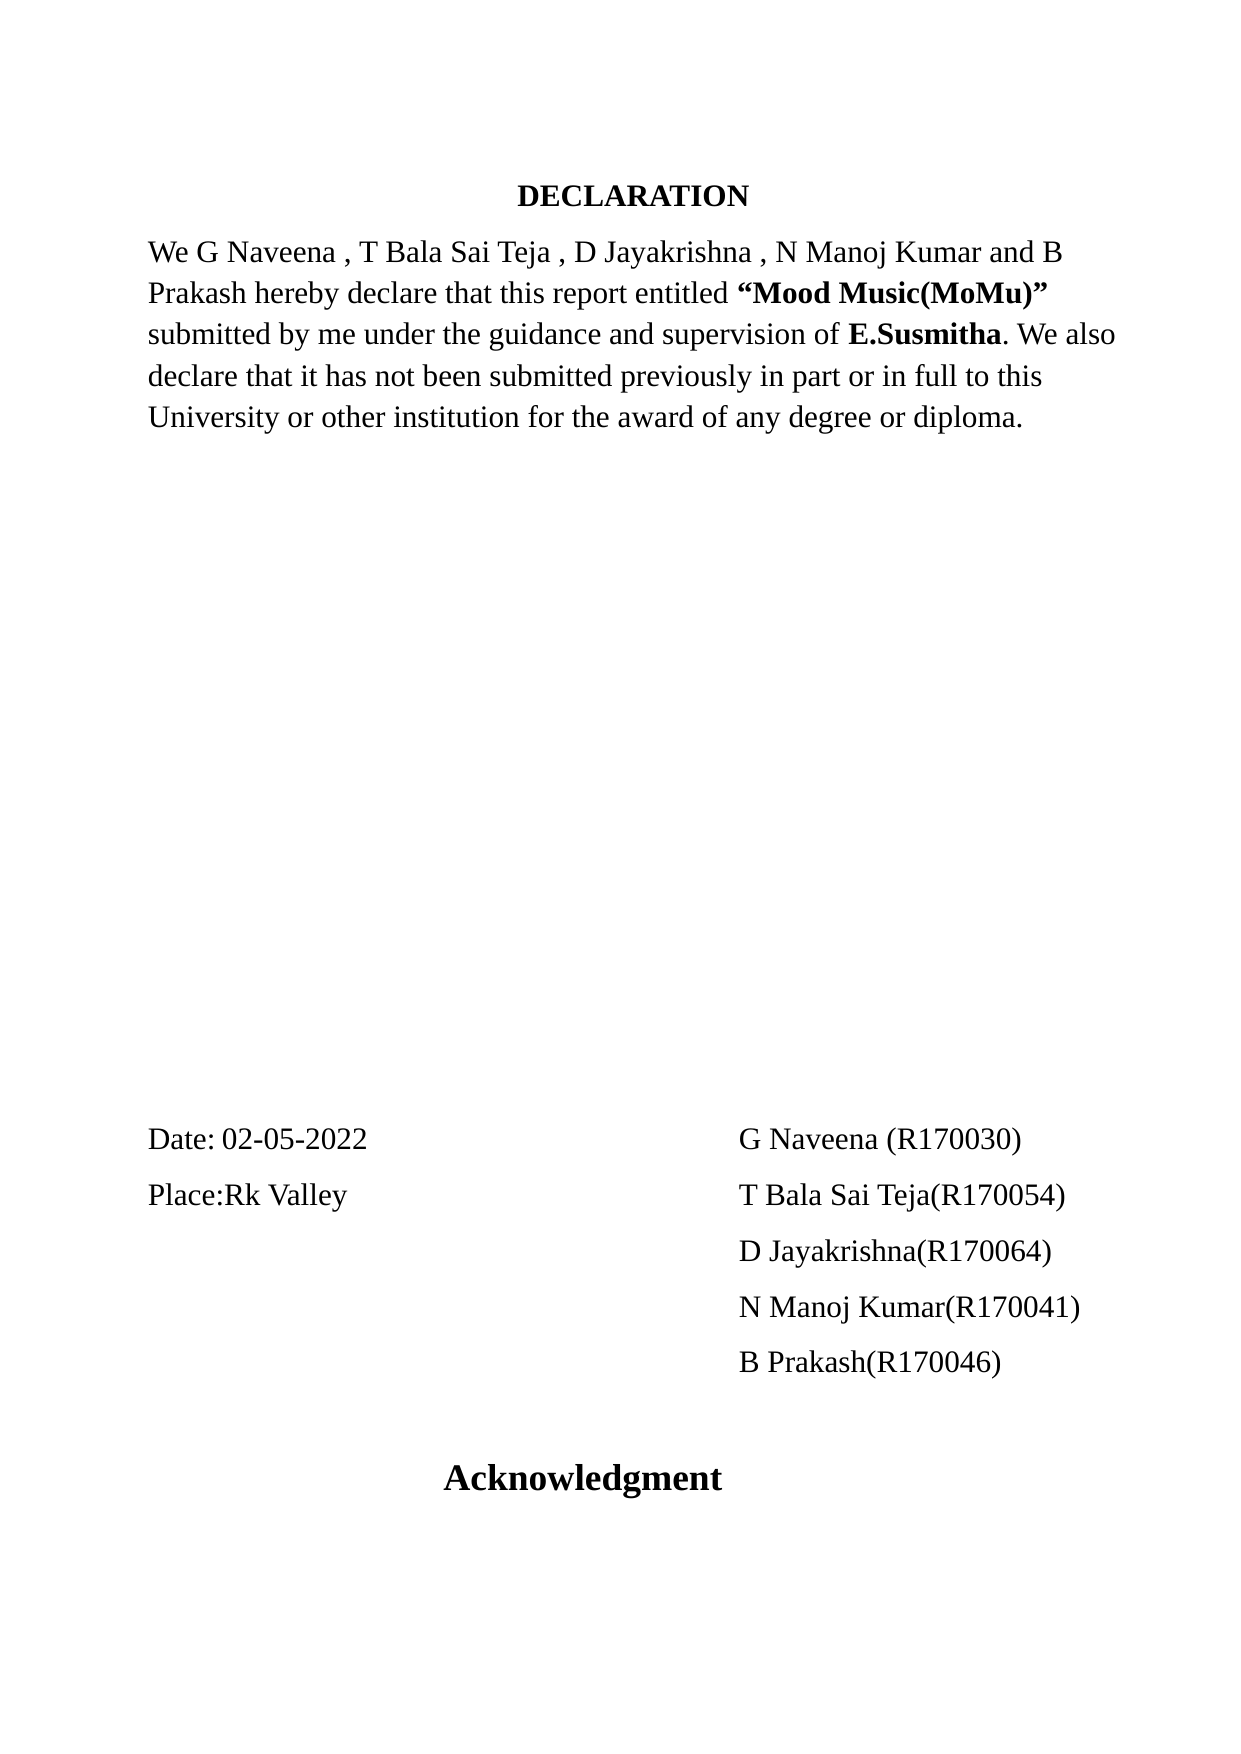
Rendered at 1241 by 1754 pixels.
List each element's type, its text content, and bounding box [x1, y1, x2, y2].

text N Manoj Kumar(R170041) [148, 1288, 1128, 1324]
text D Jayakrishna(R170064) [148, 1232, 1128, 1268]
text Acknowledgment [148, 1455, 1128, 1498]
text B Prakash(R170046) [148, 1344, 1128, 1379]
text DECLARATION [148, 177, 1128, 213]
text Place:Rk Valley T Bala Sai Teja(R170054) [148, 1176, 1128, 1212]
text Date: 02-05-2022 G Naveena (R170030) [148, 1120, 1128, 1156]
text We G Naveena , T Bala Sai Teja , D Jayakrishna , N Manoj Kumar and B Prakash hereby declare that this report entitled “Mood Music(MoMu)” submitted by me under the guidance and supervision of E.Susmitha. We also declare that it has not been submitted previously in part or in full to this University or other institution for the award of any degree or diploma. [148, 233, 1128, 434]
